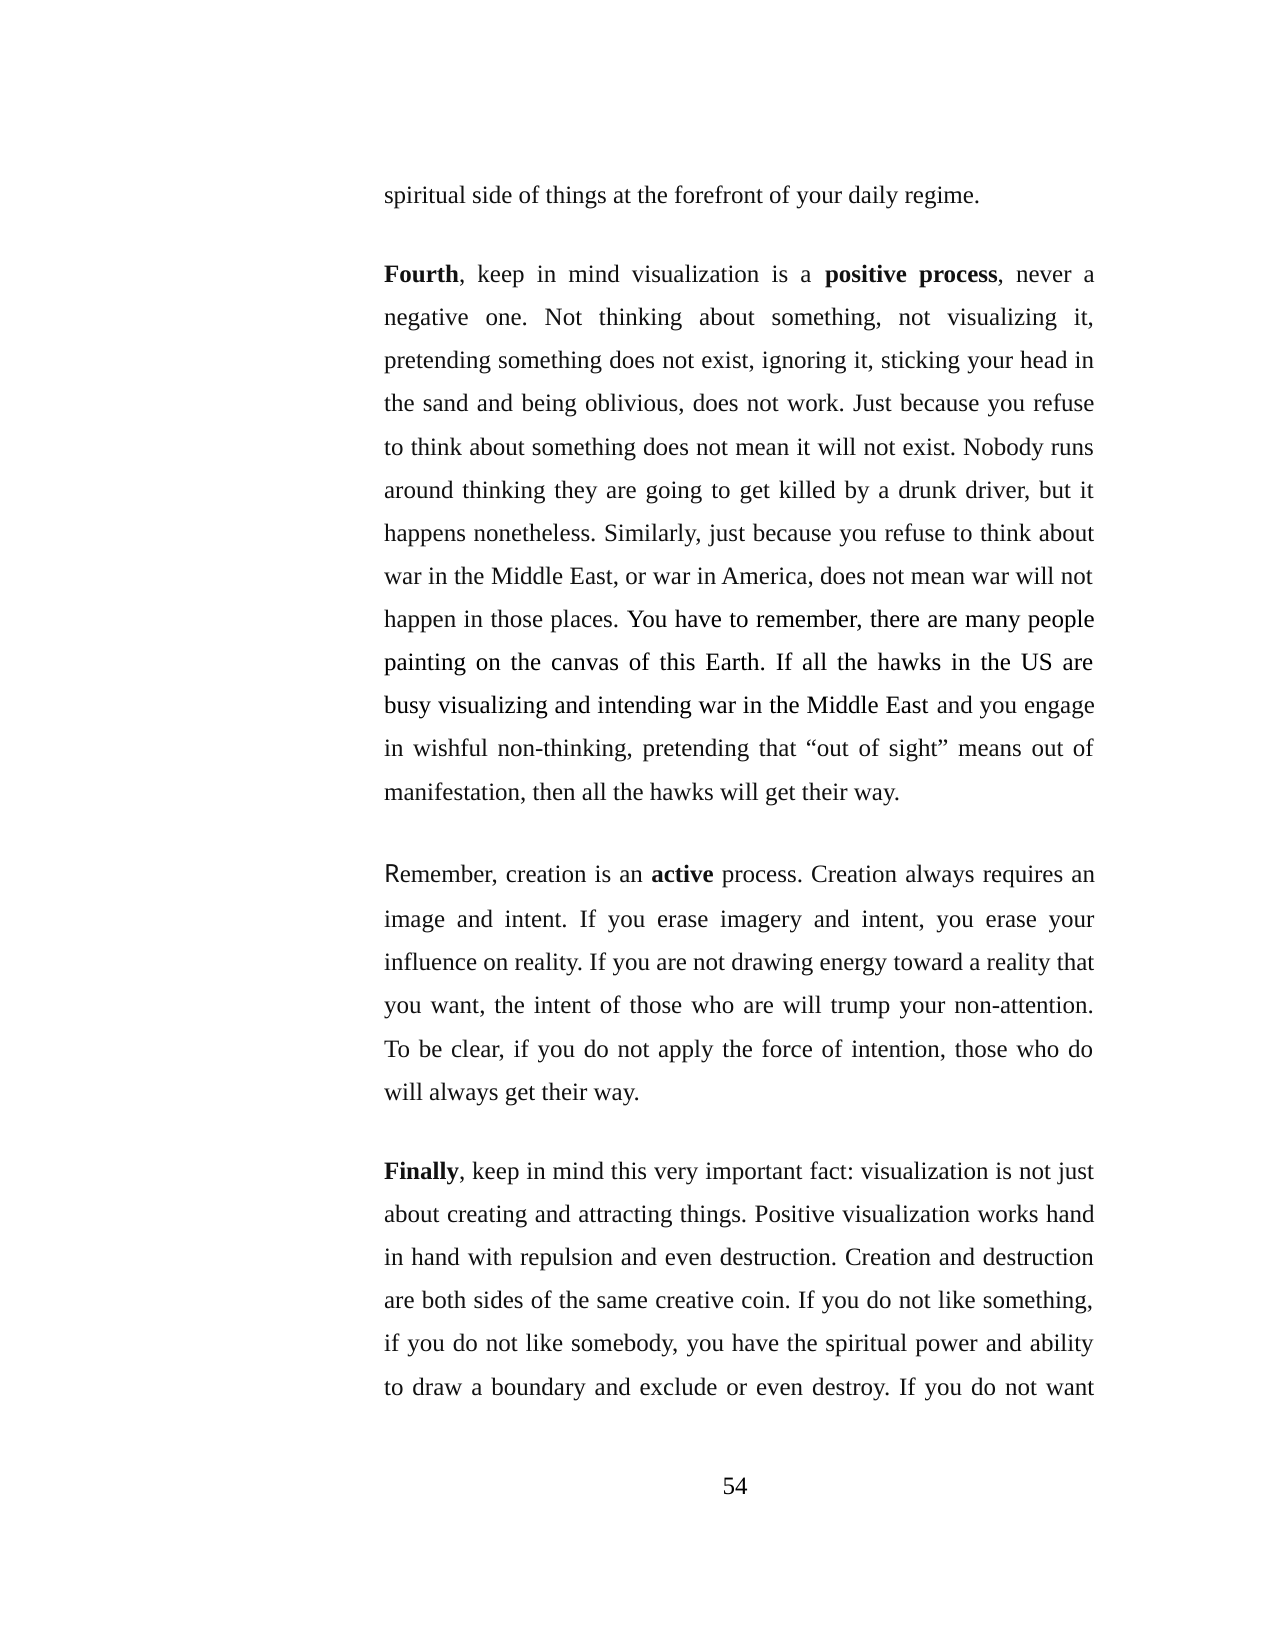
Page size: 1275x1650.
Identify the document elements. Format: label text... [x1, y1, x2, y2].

text Fourth, keep in mind visualization is a positive process, never a negative one. Not thinking about something, not visualizing it, pretending something does not exist, ignoring it, sticking your head in the sand and being oblivious, does not work. Just because you refuse to think about something does not mean it will not exist. Nobody runs around thinking they are going to get killed by a drunk driver, but it happens nonetheless. Similarly, just because you refuse to think about war in the Middle East, or war in America, does not mean war will not happen in those places. You have to remember, there are many people painting on the canvas of this Earth. If all the hawks in the US are busy visualizing and intending war in the Middle East and you engage in wishful non-thinking, pretending that “out of sight” means out of manifestation, then all the hawks will get their way. [384, 259, 1095, 805]
text spiritual side of things at the forefront of your daily regime. [384, 180, 1095, 209]
text Finally, keep in mind this very important fact: visualization is not just about creating and attracting things. Positive visualization works hand in hand with repulsion and even destruction. Creation and destruction are both sides of the same creative coin. If you do not like something, if you do not like somebody, you have the spiritual power and ability to draw a boundary and exclude or even destroy. If you do not want [384, 1156, 1095, 1400]
text Remember, creation is an active process. Creation always requires an image and intent. If you erase imagery and intent, you erase your influence on reality. If you are not drawing energy toward a reality that you want, the intent of those who are will trump your non-attention. To be clear, if you do not apply the force of intention, those who do will always get their way. [384, 856, 1095, 1106]
